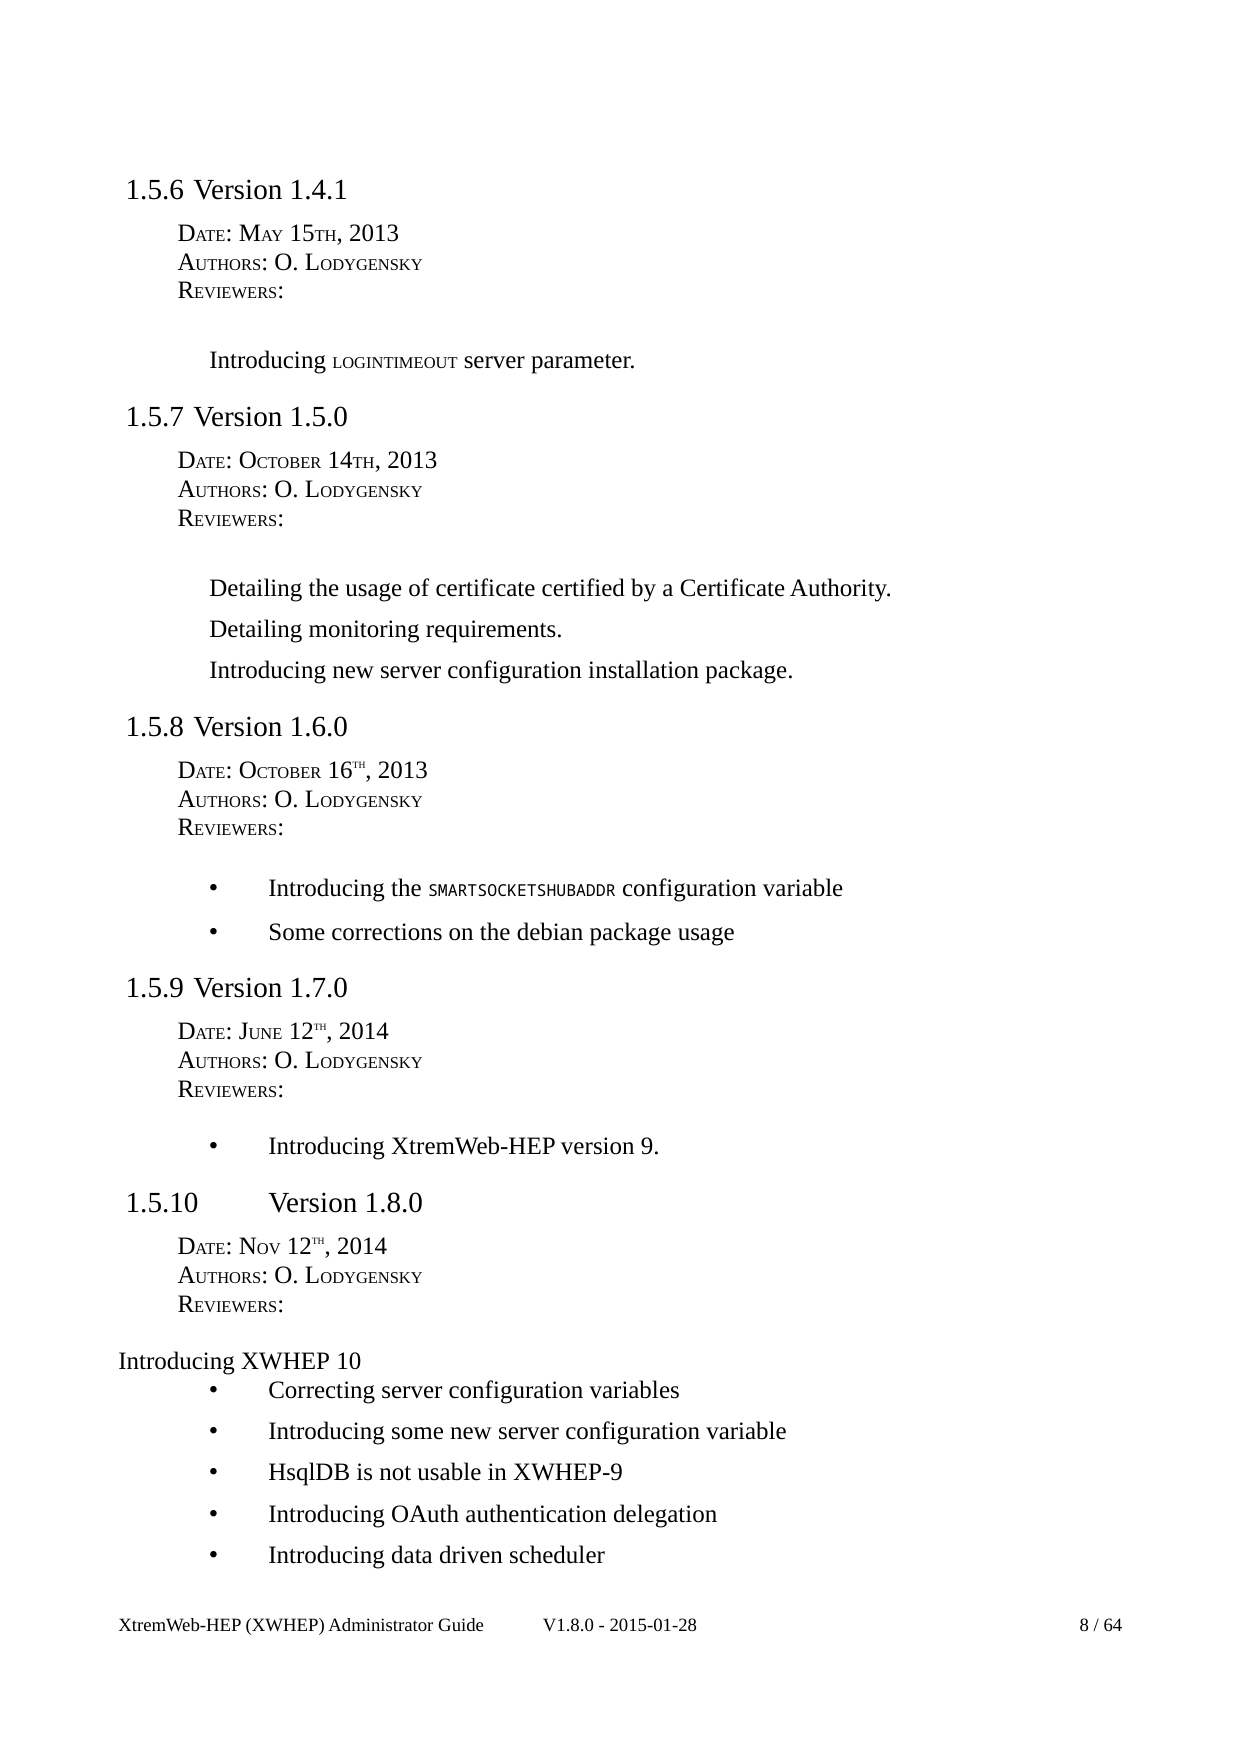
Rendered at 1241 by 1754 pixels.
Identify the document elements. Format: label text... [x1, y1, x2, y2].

subtitle Version 1.4.1 [118, 172, 1122, 205]
text Introducing new server configuration installation package. [209, 655, 1035, 684]
subtitle Version 1.6.0 [118, 709, 1122, 742]
text Authors: O. Lodygensky [177, 1045, 1122, 1074]
text Reviewers: [177, 812, 1122, 841]
list Introducing some new server configuration variable [209, 1416, 1035, 1445]
list Introducing XtremWeb-HEP version 9. [209, 1131, 1035, 1160]
text Reviewers: [177, 275, 1122, 304]
text Introducing logintimeout server parameter. [209, 345, 1035, 374]
text Reviewers: [177, 1074, 1122, 1103]
list Introducing data driven scheduler [209, 1540, 1035, 1569]
subtitle Version 1.7.0 [118, 970, 1122, 1004]
list Correcting server configuration variables [209, 1375, 1035, 1404]
text Authors: O. Lodygensky [177, 474, 1122, 503]
subtitle Version 1.5.0 [118, 399, 1122, 433]
text Reviewers: [177, 503, 1122, 531]
list HsqlDB is not usable in XWHEP-9 [209, 1457, 1035, 1486]
text Detailing the usage of certificate certified by a Certificate Authority. [209, 573, 1035, 601]
text Reviewers: [177, 1289, 1122, 1317]
text Date: May 15th, 2013 [177, 218, 1122, 247]
list Introducing the smartsocketshubaddr configuration variable [209, 870, 1035, 904]
list Some corrections on the debian package usage [209, 917, 1035, 945]
text Authors: O. Lodygensky [177, 247, 1122, 275]
text Date: October 14th, 2013 [177, 445, 1122, 474]
text Authors: O. Lodygensky [177, 784, 1122, 812]
text Date: June 12th, 2014 [177, 1016, 1122, 1045]
text Date: Nov 12th, 2014 [177, 1231, 1122, 1260]
subtitle Version 1.8.0 [118, 1185, 1122, 1219]
text Introducing XWHEP 10 [118, 1346, 1122, 1375]
text Detailing monitoring requirements. [209, 614, 1035, 643]
list Introducing OAuth authentication delegation [209, 1499, 1035, 1527]
text Date: October 16th, 2013 [177, 755, 1122, 784]
text Authors: O. Lodygensky [177, 1260, 1122, 1289]
